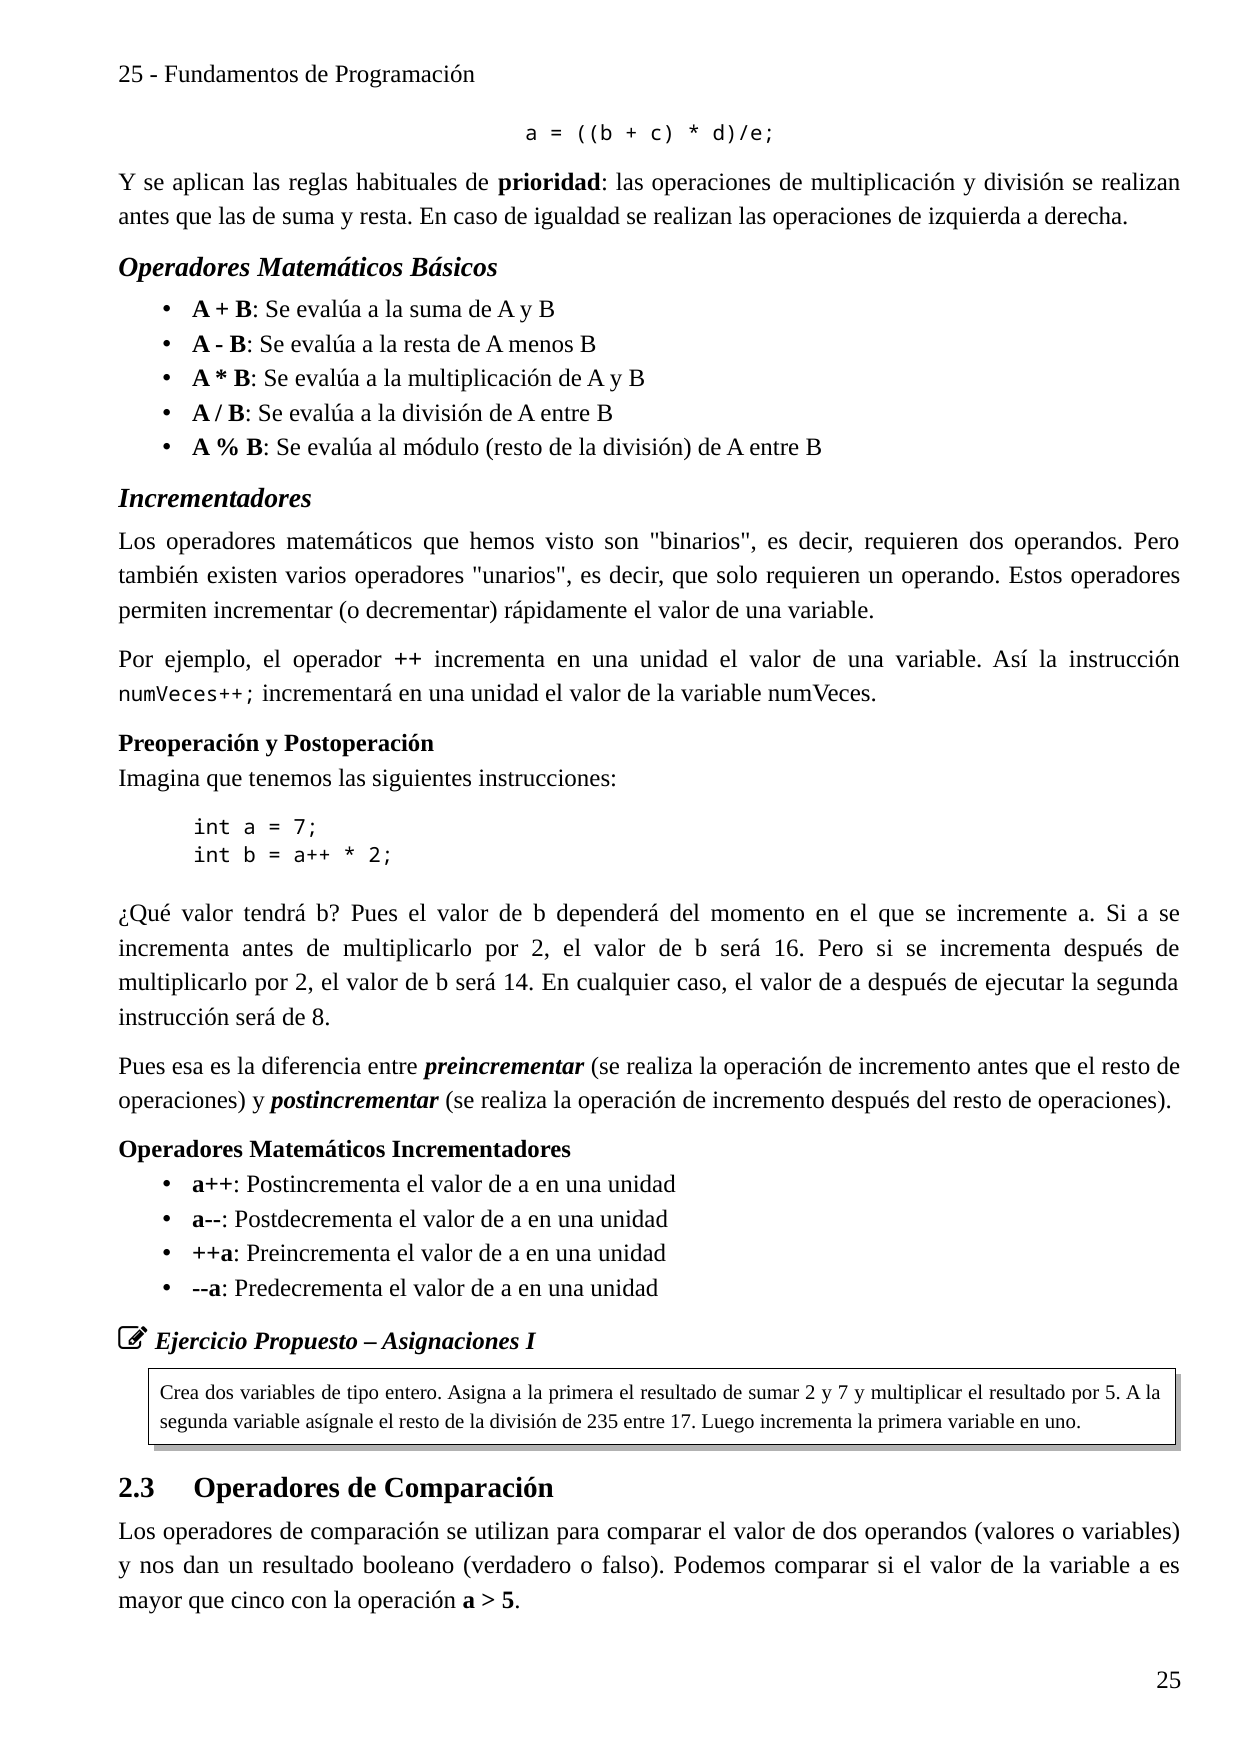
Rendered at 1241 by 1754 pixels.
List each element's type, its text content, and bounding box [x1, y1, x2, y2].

text Imagina que tenemos las siguientes instrucciones: [118, 763, 1181, 792]
text Crea dos variables de tipo entero. Asigna a la primera el resultado de sumar 2 y 7 y multiplicar el resultado por 5. A la segunda variable asígnale el resto de la división de 235 entre 17. Luego incrementa la primera variable en uno. [149, 1369, 1175, 1444]
list a--: Postdecrementa el valor de a en una unidad [162, 1204, 1181, 1233]
list A / B: Se evalúa a la división de A entre B [162, 398, 1181, 427]
subtitle Operadores Matemáticos Incrementadores [118, 1134, 1181, 1163]
subtitle Preoperación y Postoperación [118, 728, 1181, 757]
subtitle Operadores de Comparación [118, 1470, 1181, 1503]
text Los operadores matemáticos que hemos visto son "binarios", es decir, requieren dos operandos. Pero también existen varios operadores "unarios", es decir, que solo requieren un operando. Estos operadores permiten incrementar (o decrementar) rápidamente el valor de una variable. [118, 526, 1181, 624]
list A - B: Se evalúa a la resta de A menos B [162, 329, 1181, 358]
subtitle Incrementadores [118, 482, 1181, 513]
text a = ((b + c) * d)/e; [118, 118, 1181, 146]
list ++a: Preincrementa el valor de a en una unidad [162, 1238, 1181, 1267]
list --a: Predecrementa el valor de a en una unidad [162, 1273, 1181, 1302]
text ¿Qué valor tendrá b? Pues el valor de b dependerá del momento en el que se incremente a. Si a se incrementa antes de multiplicarlo por 2, el valor de b será 16. Pero si se incrementa después de multiplicarlo por 2, el valor de b será 14. En cualquier caso, el valor de a después de ejecutar la segunda instrucción será de 8. [118, 898, 1181, 1031]
text int a = 7; [118, 812, 1181, 841]
text Pues esa es la diferencia entre preincrementar (se realiza la operación de incremento antes que el resto de operaciones) y postincrementar (se realiza la operación de incremento después del resto de operaciones). [118, 1051, 1181, 1114]
list A * B: Se evalúa a la multiplicación de A y B [162, 363, 1181, 392]
text Y se aplican las reglas habituales de prioridad: las operaciones de multiplicación y división se realizan antes que las de suma y resta. En caso de igualdad se realizan las operaciones de izquierda a derecha. [118, 167, 1181, 230]
list A + B: Se evalúa a la suma de A y B [162, 294, 1181, 323]
text Los operadores de comparación se utilizan para comparar el valor de dos operandos (valores o variables) y nos dan un resultado booleano (verdadero o falso). Podemos comparar si el valor de la variable a es mayor que cinco con la operación a > 5. [118, 1516, 1181, 1614]
text  Ejercicio Propuesto – Asignaciones I [118, 1322, 1181, 1355]
subtitle Operadores Matemáticos Básicos [118, 250, 1181, 282]
text Por ejemplo, el operador ++ incrementa en una unidad el valor de una variable. Así la instrucción numVeces++; incrementará en una unidad el valor de la variable numVeces. [118, 644, 1181, 708]
text int b = a++ * 2; [118, 841, 1181, 869]
list A % B: Se evalúa al módulo (resto de la división) de A entre B [162, 432, 1181, 461]
list a++: Postincrementa el valor de a en una unidad [162, 1169, 1181, 1198]
